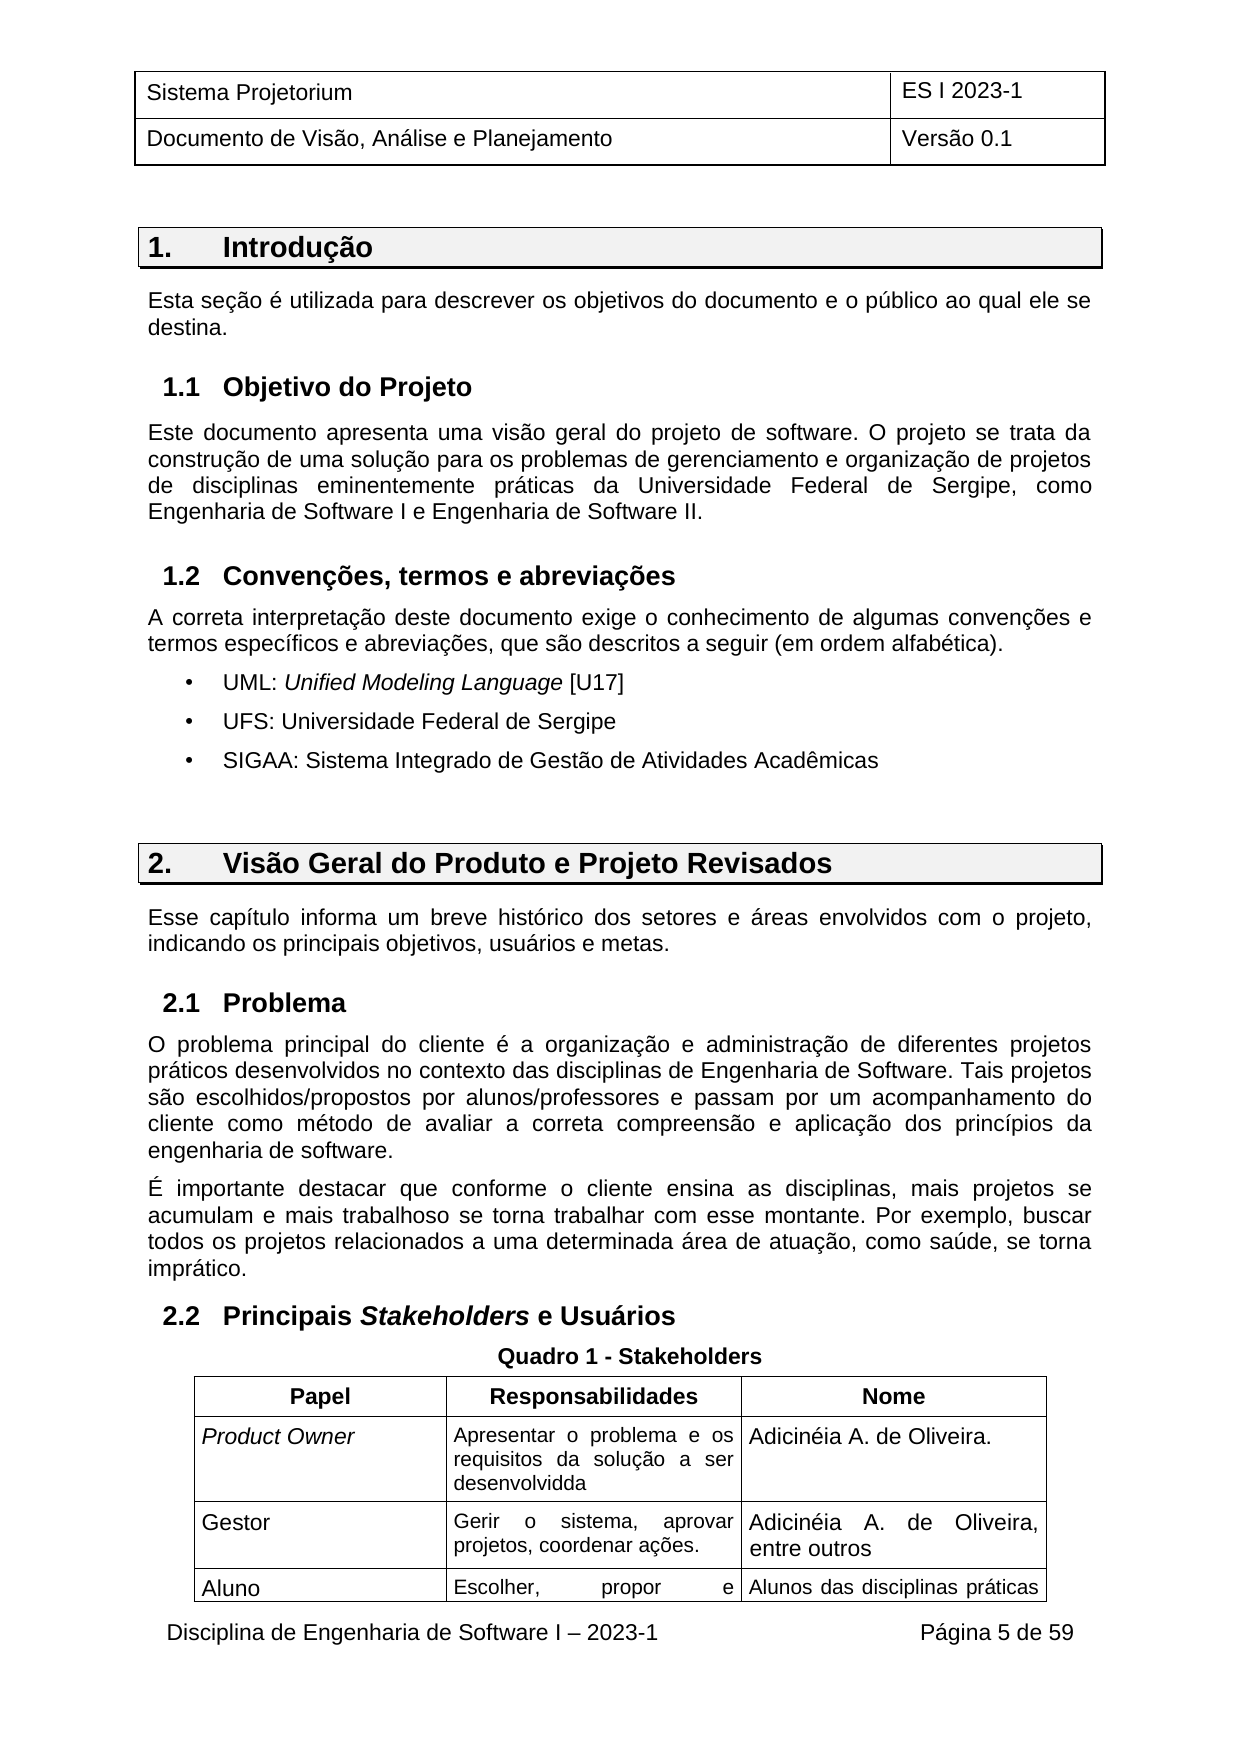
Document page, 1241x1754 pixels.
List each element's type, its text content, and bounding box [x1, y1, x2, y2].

subtitle Visão Geral do Produto e Projeto Revisados [139, 844, 1101, 882]
list UML: Unified Modeling Language [U17] [185, 669, 1092, 695]
text O problema principal do cliente é a organização e administração de diferentes projetos práticos desenvolvidos no contexto das disciplinas de Engenharia de Software. Tais projetos são escolhidos/propostos por alunos/professores e passam por um acompanhamento do cliente como método de avaliar a correta compreensão e aplicação dos princípios da engenharia de software. [148, 1031, 1092, 1163]
subtitle Principais Stakeholders e Usuários [162, 1299, 1092, 1331]
text Esta seção é utilizada para descrever os objetivos do documento e o público ao qual ele se destina. [148, 287, 1092, 340]
table_cell Aluno [195, 1569, 446, 1601]
subtitle Introdução [139, 228, 1101, 266]
list SIGAA: Sistema Integrado de Gestão de Atividades Acadêmicas [185, 747, 1092, 773]
table_header Responsabilidades [447, 1377, 741, 1416]
table_cell Adicinéia A. de Oliveira. [742, 1417, 1046, 1501]
subtitle Problema [162, 987, 1092, 1019]
table_header Nome [742, 1377, 1046, 1416]
subtitle Objetivo do Projeto [162, 371, 1092, 403]
table_cell Adicinéia A. de Oliveira, entre outros [742, 1502, 1046, 1567]
table_cell Apresentar o problema e os requisitos da solução a ser desenvolvidda [447, 1417, 741, 1501]
table_cell Gerir o sistema, aprovar projetos, coordenar ações. [447, 1502, 741, 1567]
table_cell Gestor [195, 1502, 446, 1567]
table_cell Escolher, propor e [447, 1569, 741, 1601]
subtitle Convenções, termos e abreviações [162, 560, 1092, 591]
text Quadro 1 - Stakeholders [148, 1343, 1112, 1370]
table_cell Product Owner [195, 1417, 446, 1501]
text Esse capítulo informa um breve histórico dos setores e áreas envolvidos com o projeto, indicando os principais objetivos, usuários e metas. [148, 903, 1092, 956]
table_header Papel [195, 1377, 446, 1416]
list UFS: Universidade Federal de Sergipe [185, 708, 1092, 734]
text A correta interpretação deste documento exige o conhecimento de algumas convenções e termos específicos e abreviações, que são descritos a seguir (em ordem alfabética). [148, 604, 1092, 657]
text É importante destacar que conforme o cliente ensina as disciplinas, mais projetos se acumulam e mais trabalhoso se torna trabalhar com esse montante. Por exemplo, buscar todos os projetos relacionados a uma determinada área de atuação, como saúde, se torna imprático. [148, 1175, 1092, 1281]
table_cell Alunos das disciplinas práticas [742, 1569, 1046, 1601]
text Este documento apresenta uma visão geral do projeto de software. O projeto se trata da construção de uma solução para os problemas de gerenciamento e organização de projetos de disciplinas eminentemente práticas da Universidade Federal de Sergipe, como Engenharia de Software I e Engenharia de Software II. [148, 419, 1092, 525]
